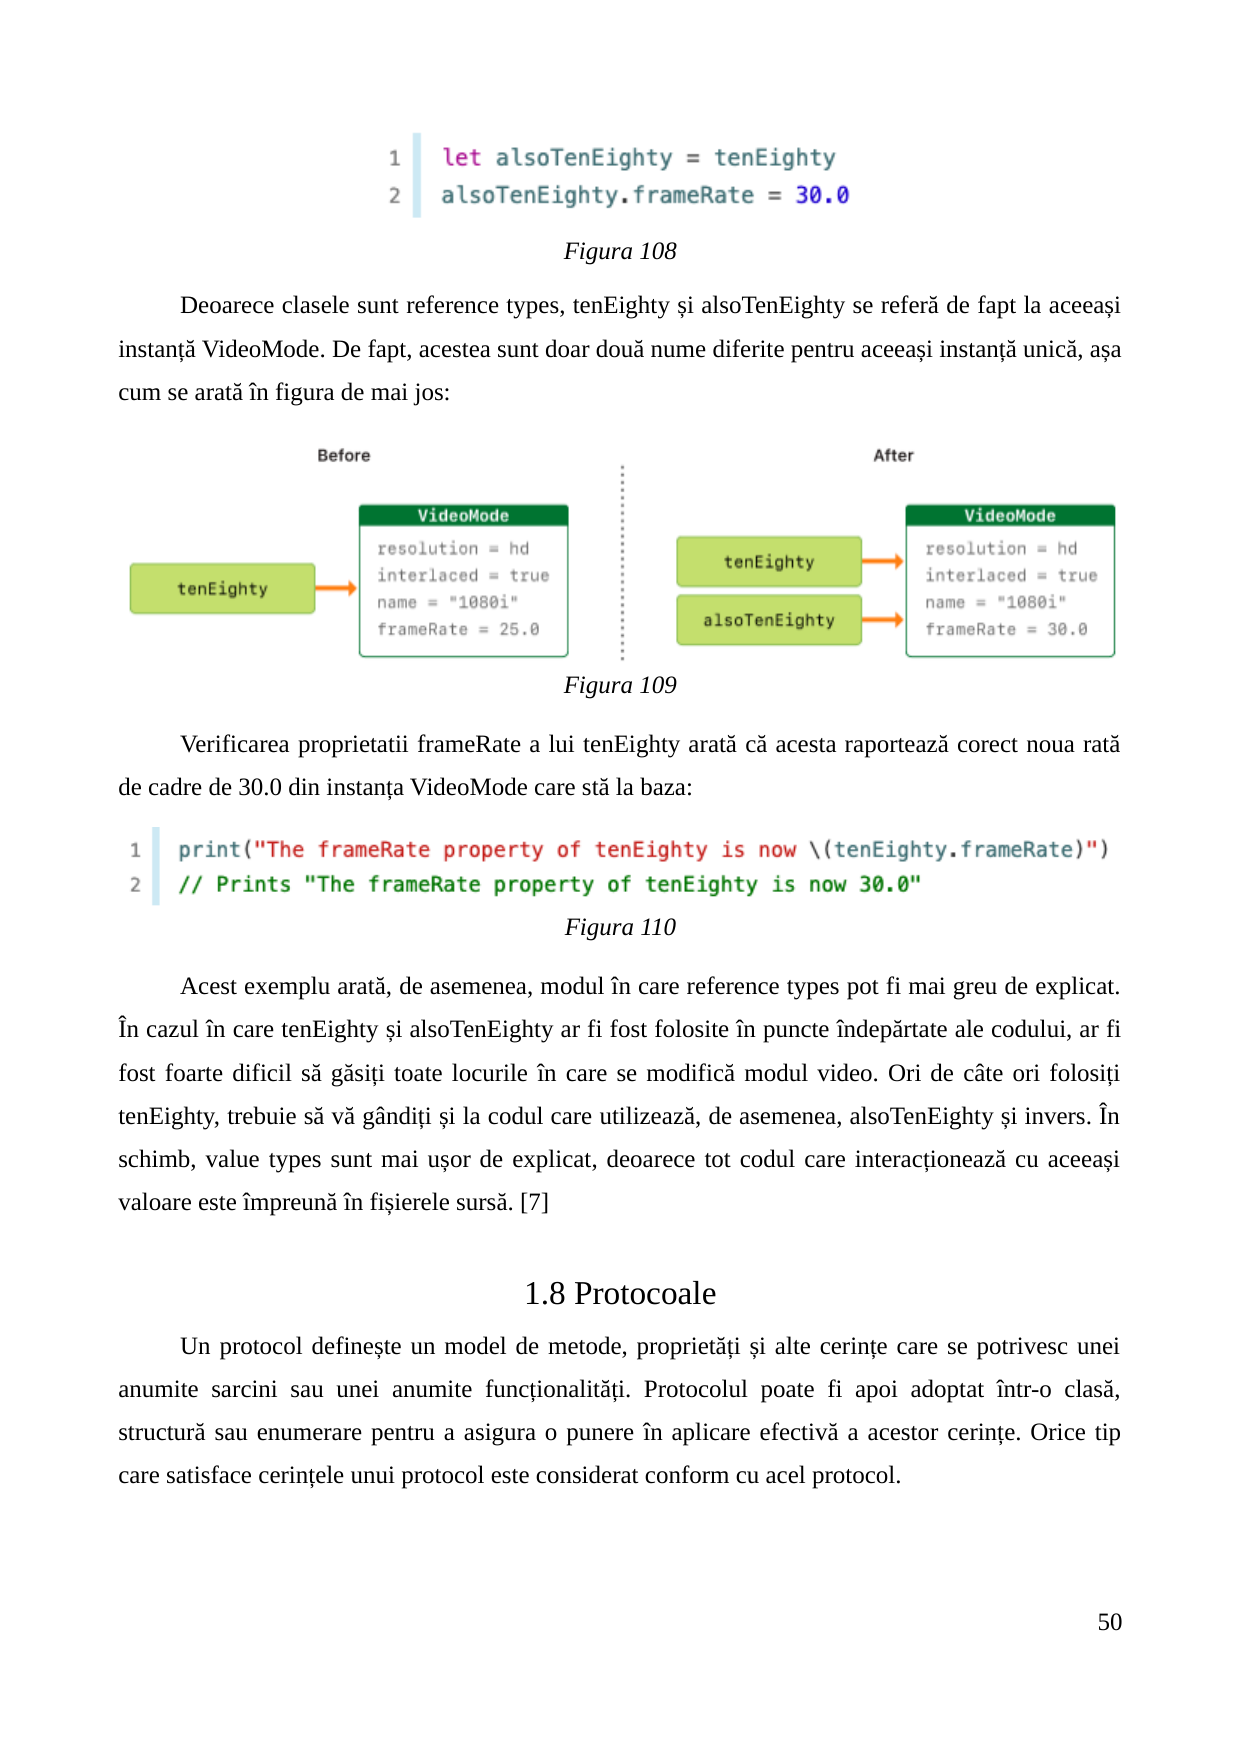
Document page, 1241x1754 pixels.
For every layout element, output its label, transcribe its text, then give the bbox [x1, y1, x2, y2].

text Acest exemplu arată, de asemenea, modul în care reference types pot fi mai greu de explicat. În cazul în care tenEighty și alsoTenEighty ar fi fost folosite în puncte îndepărtate ale codului, ar fi fost foarte dificil să găsiți toate locurile în care se modifică modul video. Ori de câte ori folosiți tenEighty, trebuie să vă gândiți și la codul care utilizează, de asemenea, alsoTenEighty și invers. În schimb, value types sunt mai ușor de explicat, deoarece tot codul care interacționează cu aceeași valoare este împreună în fișierele sursă. [7] [118, 941, 1122, 1216]
picture [376, 130, 864, 231]
text [118, 420, 1122, 432]
subtitle 1.8 Protocoale [118, 1273, 1122, 1312]
text Figura 108 [376, 231, 864, 265]
text Figura 109 [118, 665, 1122, 699]
picture [118, 432, 1123, 665]
text Un protocol definește un model de metode, proprietăți și alte cerințe care se potrivesc unei anumite sarcini sau unei anumite funcționalități. Protocolul poate fi apoi adoptat într-o clasă, structură sau enumerare pentru a asigura o punere în aplicare efectivă a acestor cerințe. Orice tip care satisface cerințele unui protocol este considerat conform cu acel protocol. [118, 1331, 1122, 1489]
text [118, 815, 1122, 827]
text Figura 110 [118, 907, 1122, 941]
picture [118, 827, 1123, 907]
text Verificarea proprietatii frameRate a lui tenEighty arată că acesta raportează corect noua rată de cadre de 30.0 din instanța VideoMode care stă la baza: [118, 699, 1122, 801]
text Deoarece clasele sunt reference types, tenEighty și alsoTenEighty se referă de fapt la aceeași instanță VideoMode. De fapt, acestea sunt doar două nume diferite pentru aceeași instanță unică, așa cum se arată în figura de mai jos: [118, 291, 1122, 406]
